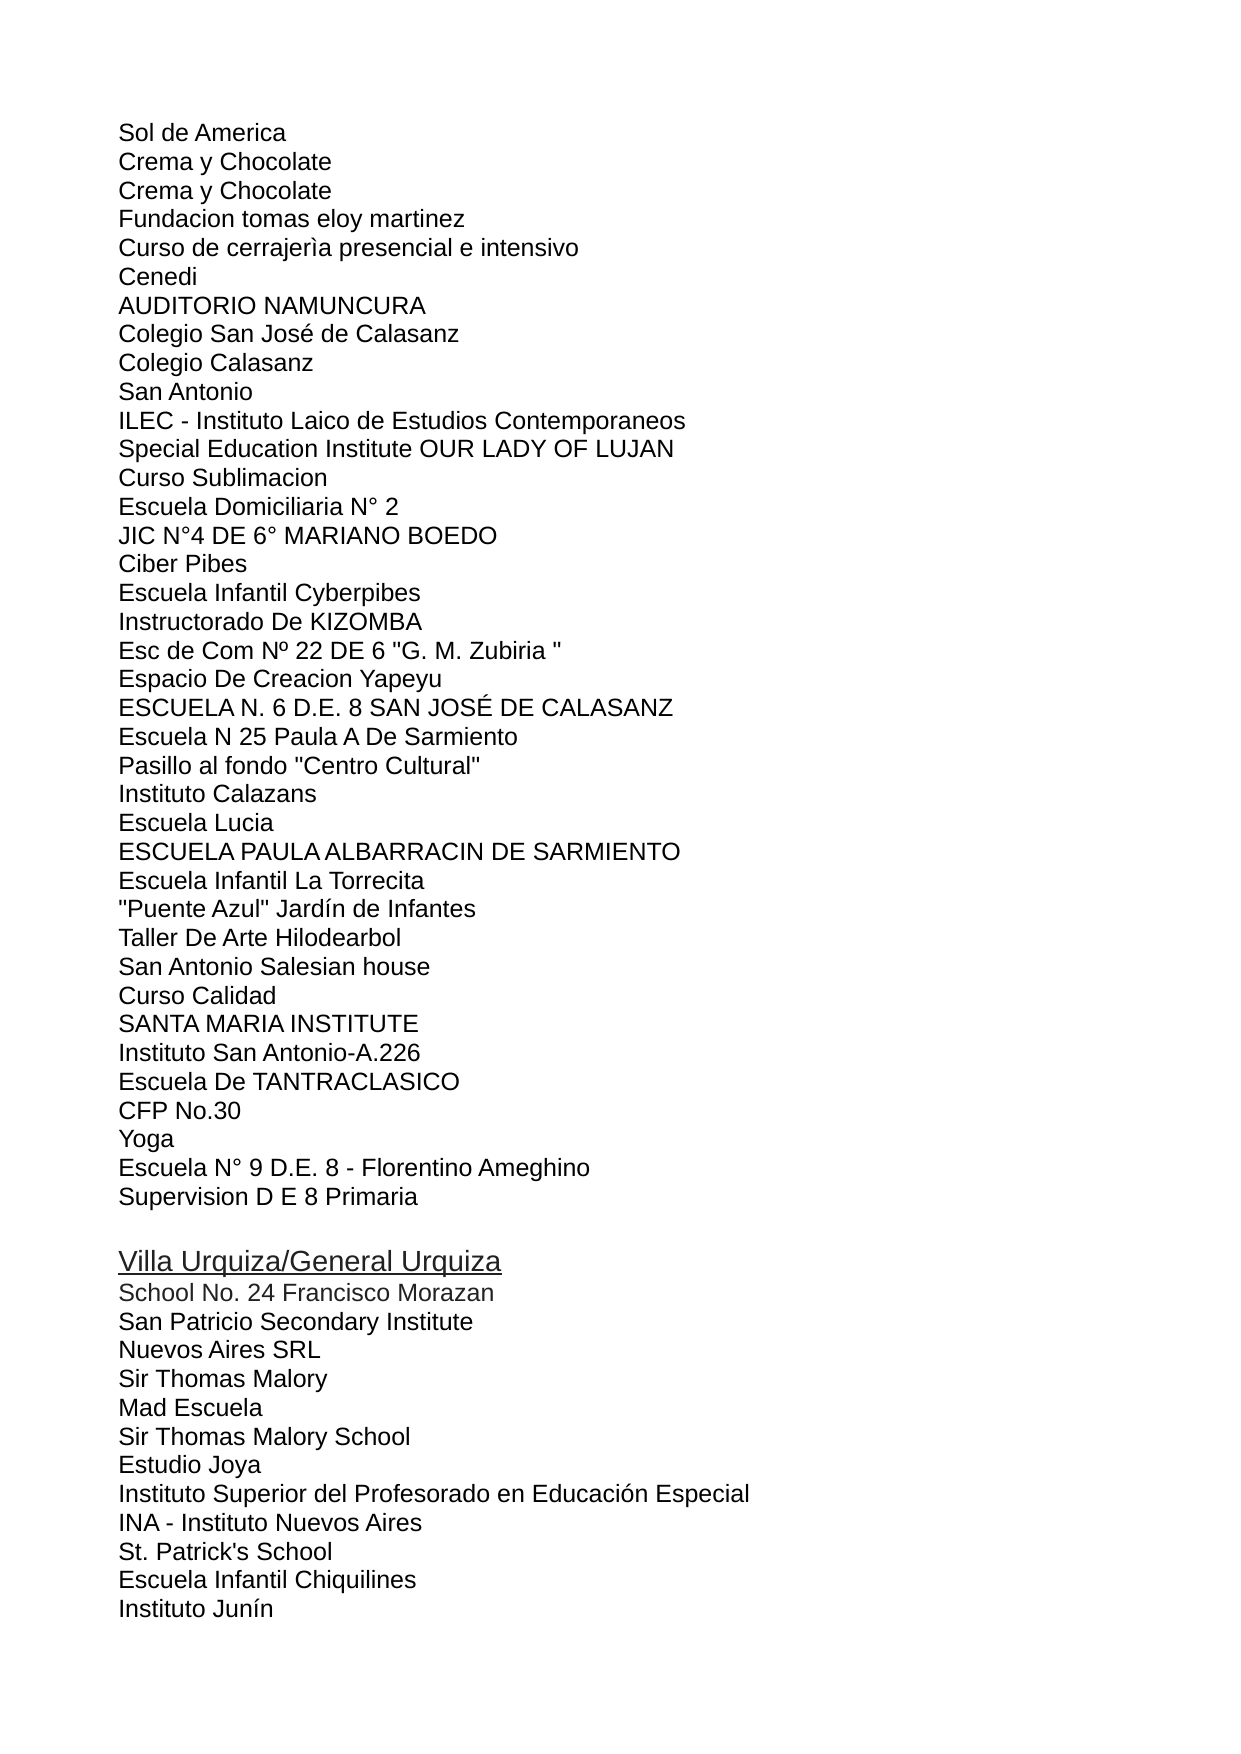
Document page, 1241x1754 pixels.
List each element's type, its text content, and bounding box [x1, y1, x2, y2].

text ESCUELA PAULA ALBARRACIN DE SARMIENTO [118, 837, 1122, 866]
text "Puente Azul" Jardín de Infantes [118, 894, 1122, 923]
text Colegio Calasanz [118, 348, 1122, 377]
text Fundacion tomas eloy martinez [118, 204, 1122, 233]
text Mad Escuela [118, 1393, 1122, 1421]
text Instituto Superior del Profesorado en Educación Especial [118, 1479, 1122, 1508]
text San Antonio [118, 377, 1122, 406]
text Escuela Domiciliaria N° 2 [118, 492, 1122, 521]
text JIC N°4 DE 6° MARIANO BOEDO [118, 521, 1122, 549]
text Escuela N 25 Paula A De Sarmiento [118, 722, 1122, 751]
text San Antonio Salesian house [118, 952, 1122, 981]
text Curso Calidad [118, 981, 1122, 1009]
text Escuela Infantil Chiquilines [118, 1565, 1122, 1594]
text Escuela N° 9 D.E. 8 - Florentino Ameghino [118, 1153, 1122, 1182]
text Instituto Calazans [118, 779, 1122, 808]
text Ciber Pibes [118, 549, 1122, 578]
text Sir Thomas Malory School [118, 1421, 1122, 1450]
text San Patricio Secondary Institute [118, 1306, 1122, 1335]
text Nuevos Aires SRL [118, 1335, 1122, 1364]
text AUDITORIO NAMUNCURA [118, 291, 1122, 319]
text Espacio De Creacion Yapeyu [118, 664, 1122, 693]
text Cenedi [118, 262, 1122, 291]
text ILEC - Instituto Laico de Estudios Contemporaneos [118, 406, 1122, 434]
text INA - Instituto Nuevos Aires [118, 1508, 1122, 1536]
text Curso Sublimacion [118, 463, 1122, 492]
text Crema y Chocolate [118, 147, 1122, 176]
text Escuela De TANTRACLASICO [118, 1067, 1122, 1096]
text Villa Urquiza/General Urquiza [118, 1244, 1122, 1278]
text Escuela Infantil Cyberpibes [118, 578, 1122, 607]
text Curso de cerrajerìa presencial e intensivo [118, 233, 1122, 262]
text Esc de Com Nº 22 DE 6 "G. M. Zubiria " [118, 636, 1122, 664]
text SANTA MARIA INSTITUTE [118, 1009, 1122, 1038]
text Sir Thomas Malory [118, 1364, 1122, 1393]
text Supervision D E 8 Primaria [118, 1182, 1122, 1211]
text Pasillo al fondo "Centro Cultural" [118, 751, 1122, 779]
text Sol de America [118, 118, 1122, 147]
text Instituto Junín [118, 1594, 1122, 1623]
text Taller De Arte Hilodearbol [118, 923, 1122, 952]
text Special Education Institute OUR LADY OF LUJAN [118, 434, 1122, 463]
text CFP No.30 [118, 1096, 1122, 1124]
text Estudio Joya [118, 1450, 1122, 1479]
text ESCUELA N. 6 D.E. 8 SAN JOSÉ DE CALASANZ [118, 693, 1122, 722]
text Crema y Chocolate [118, 176, 1122, 204]
text Escuela Infantil La Torrecita [118, 866, 1122, 894]
text School No. 24 Francisco Morazan [118, 1278, 1122, 1306]
text Yoga [118, 1124, 1122, 1153]
text Instituto San Antonio-A.226 [118, 1038, 1122, 1067]
text St. Patrick's School [118, 1536, 1122, 1565]
text Instructorado De KIZOMBA [118, 607, 1122, 636]
text Colegio San José de Calasanz [118, 319, 1122, 348]
text Escuela Lucia [118, 808, 1122, 837]
